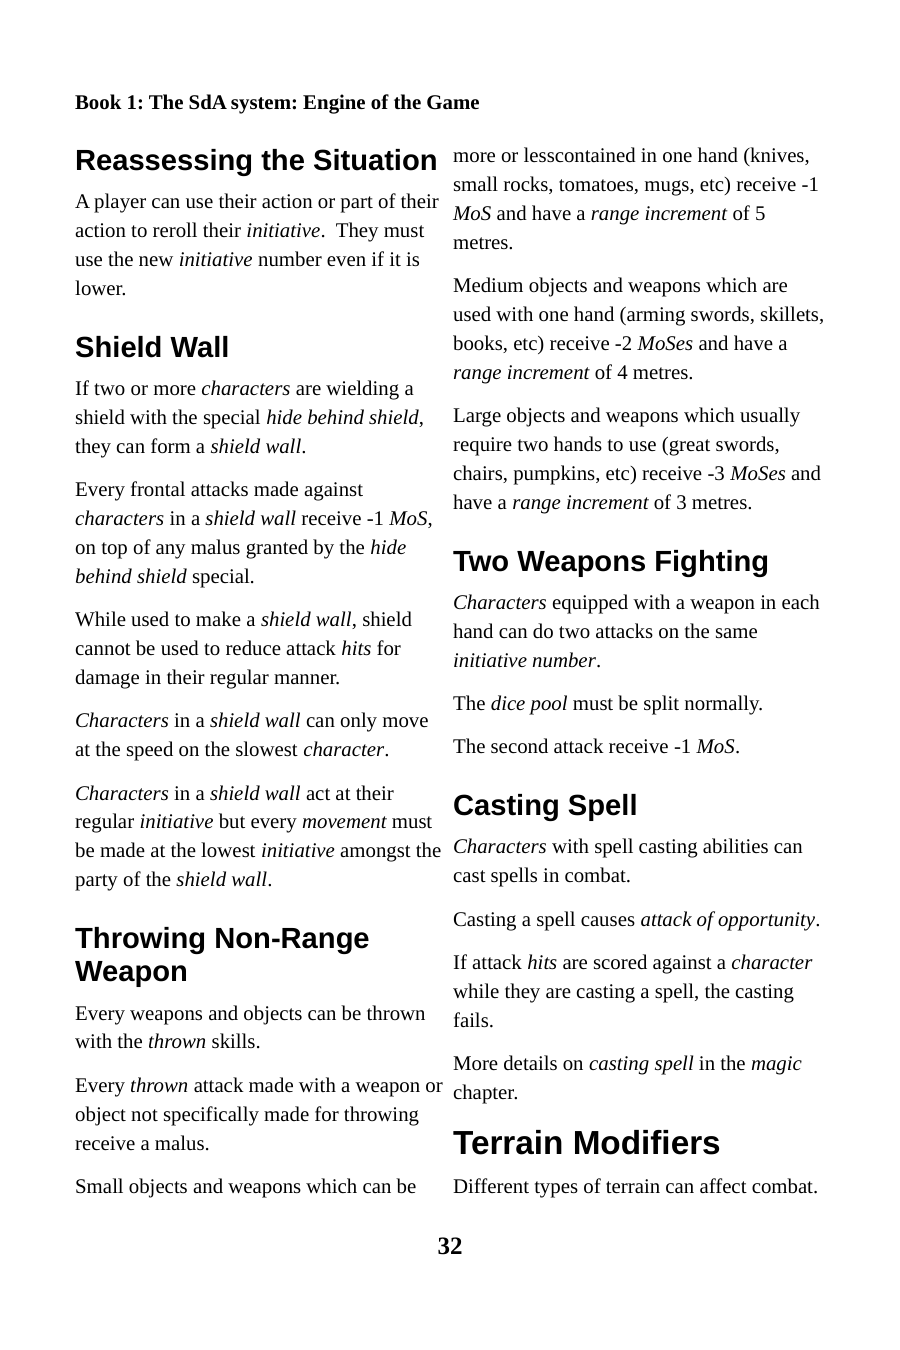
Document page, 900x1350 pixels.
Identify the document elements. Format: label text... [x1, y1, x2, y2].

text more or lesscontained in one hand (knives, small rocks, tomatoes, mugs, etc) receive -1 MoS and have a range increment of 5 metres. [453, 143, 825, 254]
text The dice pool must be split normally. [453, 691, 825, 715]
text Every frontal attacks made against characters in a shield wall receive -1 MoS, on top of any malus granted by the hide behind shield special. [75, 477, 447, 588]
text The second attack receive -1 MoS. [453, 734, 825, 758]
text While used to make a shield wall, shield cannot be used to reduce attack hits for damage in their regular manner. [75, 607, 447, 689]
text A player can use their action or part of their action to reroll their initiative. They must use the new initiative number even if it is lower. [75, 189, 447, 300]
subtitle Shield Wall [75, 330, 447, 363]
text If attack hits are scored against a character while they are casting a spell, the casting fails. [453, 950, 825, 1032]
text Medium objects and weapons which are used with one hand (arming swords, skillets, books, etc) receive -2 MoSes and have a range increment of 4 metres. [453, 273, 825, 384]
text Every thrown attack made with a weapon or object not specifically made for throwing receive a malus. [75, 1073, 447, 1154]
text More details on casting spell in the magic chapter. [453, 1051, 825, 1104]
text If two or more characters are wielding a shield with the special hide behind shield, they can form a shield wall. [75, 376, 447, 458]
subtitle Reassessing the Situation [75, 143, 447, 177]
text Characters equipped with a weapon in each hand can do two attacks on the same initiative number. [453, 590, 825, 672]
subtitle Throwing Non-Range Weapon [75, 921, 447, 988]
text Large objects and weapons which usually require two hands to use (great swords, chairs, pumpkins, etc) receive -3 MoSes and have a range increment of 3 metres. [453, 403, 825, 514]
subtitle Casting Spell [453, 788, 825, 822]
text Small objects and weapons which can be [75, 1174, 447, 1198]
subtitle Terrain Modifiers [453, 1123, 825, 1162]
text Casting a spell causes attack of opportunity. [453, 907, 825, 931]
text Different types of terrain can affect combat. [453, 1174, 825, 1198]
text Characters in a shield wall can only move at the speed on the slowest character. [75, 708, 447, 761]
text Characters in a shield wall act at their regular initiative but every movement must be made at the lowest initiative amongst the party of the shield wall. [75, 780, 447, 891]
subtitle Two Weapons Fighting [453, 544, 825, 577]
text Every weapons and objects can be thrown with the thrown skills. [75, 1000, 447, 1053]
text Characters with spell casting abilities can cast spells in combat. [453, 834, 825, 887]
